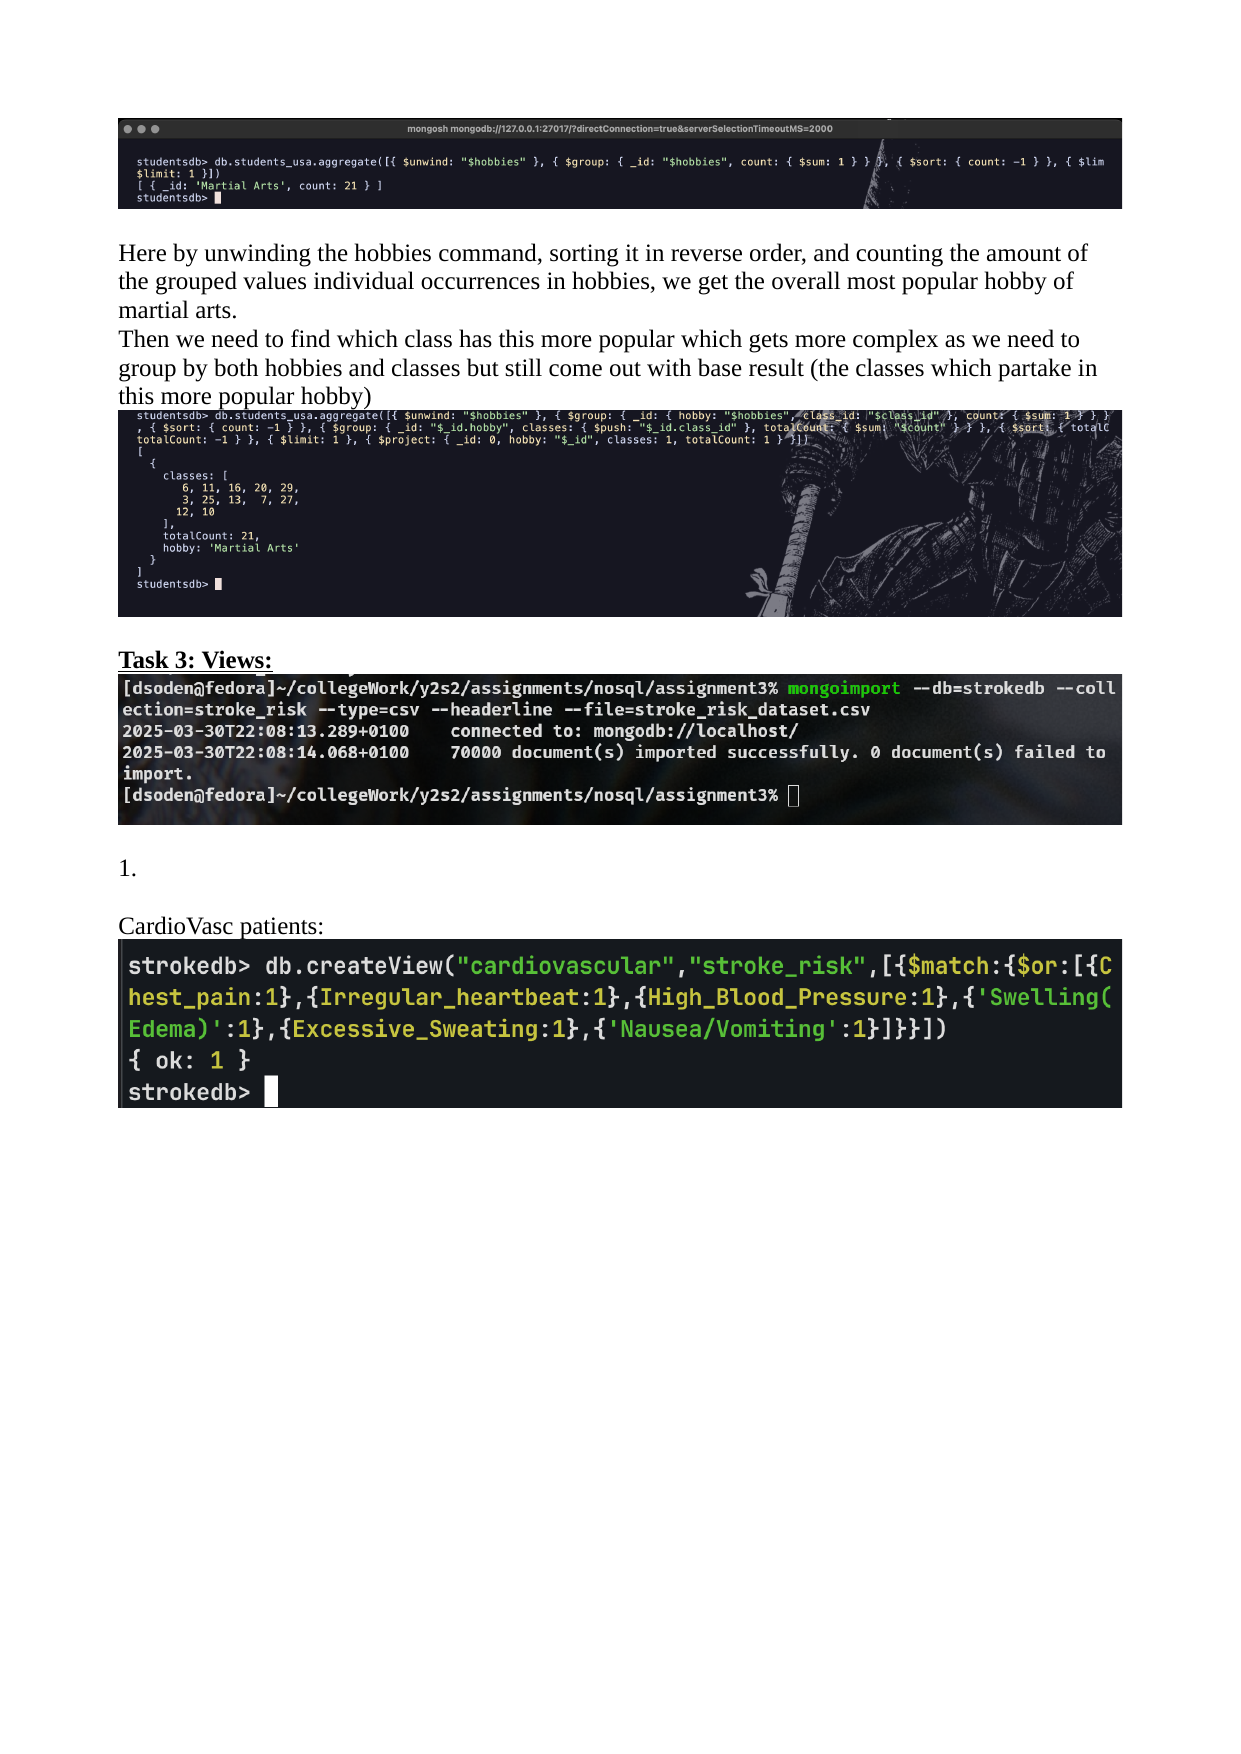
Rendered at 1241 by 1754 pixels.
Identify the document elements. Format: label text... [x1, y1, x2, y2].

text 1. [118, 853, 1122, 882]
text CardioVasc patients: [118, 911, 1122, 939]
text Task 3: Views: [118, 646, 1122, 674]
text Then we need to find which class has this more popular which gets more complex as we need to group by both hobbies and classes but still come out with base result (the classes which partake in this more popular hobby) [118, 324, 1122, 410]
text Here by unwinding the hobbies command, sorting it in reverse order, and counting the amount of the grouped values individual occurrences in hobbies, we get the overall most popular hobby of martial arts. [118, 238, 1122, 324]
picture [118, 118, 1123, 209]
picture [118, 410, 1123, 617]
picture [118, 939, 1123, 1108]
picture [118, 674, 1123, 825]
